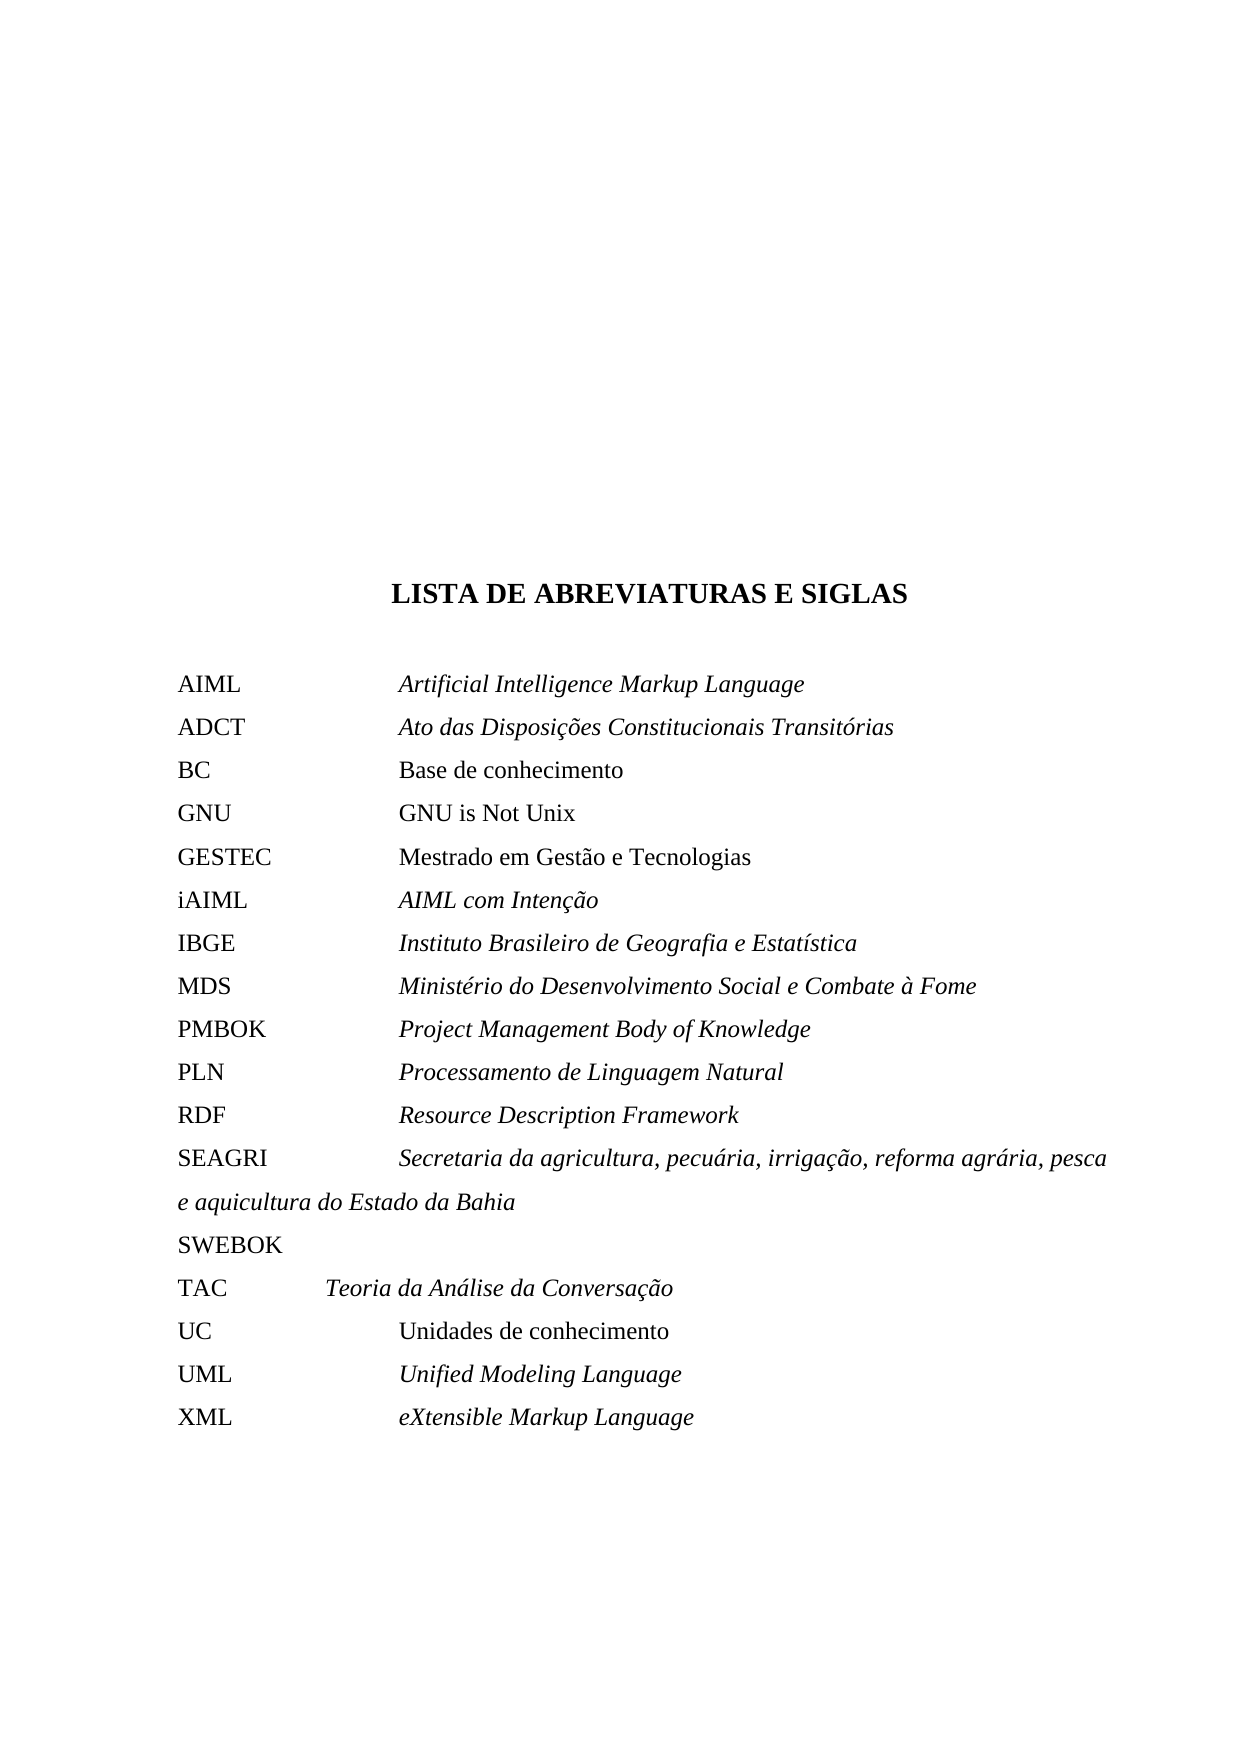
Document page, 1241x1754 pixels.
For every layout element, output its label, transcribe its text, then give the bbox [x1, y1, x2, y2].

text SWEBOK [177, 1230, 1122, 1258]
text LISTA DE ABREVIATURAS E SIGLAS [177, 576, 1122, 609]
text TAC Teoria da Análise da Conversação [177, 1273, 1122, 1302]
text UC Unidades de conhecimento [177, 1316, 1122, 1345]
text PLN Processamento de Linguagem Natural [177, 1057, 1122, 1086]
text GNU GNU is Not Unix [177, 798, 1122, 827]
text BC Base de conhecimento [177, 755, 1122, 784]
text SEAGRI Secretaria da agricultura, pecuária, irrigação, reforma agrária, pesca e aquicultura do Estado da Bahia [177, 1143, 1122, 1215]
text UML Unified Modeling Language [177, 1359, 1122, 1388]
text AIML Artificial Intelligence Markup Language [177, 669, 1122, 698]
text RDF Resource Description Framework [177, 1100, 1122, 1129]
text ADCT Ato das Disposições Constitucionais Transitórias [177, 712, 1122, 741]
text XML eXtensible Markup Language [177, 1402, 1122, 1431]
text MDS Ministério do Desenvolvimento Social e Combate à Fome [177, 971, 1122, 1000]
text IBGE Instituto Brasileiro de Geografia e Estatística [177, 928, 1122, 957]
text PMBOK Project Management Body of Knowledge [177, 1014, 1122, 1043]
text GESTEC Mestrado em Gestão e Tecnologias [177, 842, 1122, 870]
text iAIML AIML com Intenção [177, 885, 1122, 913]
